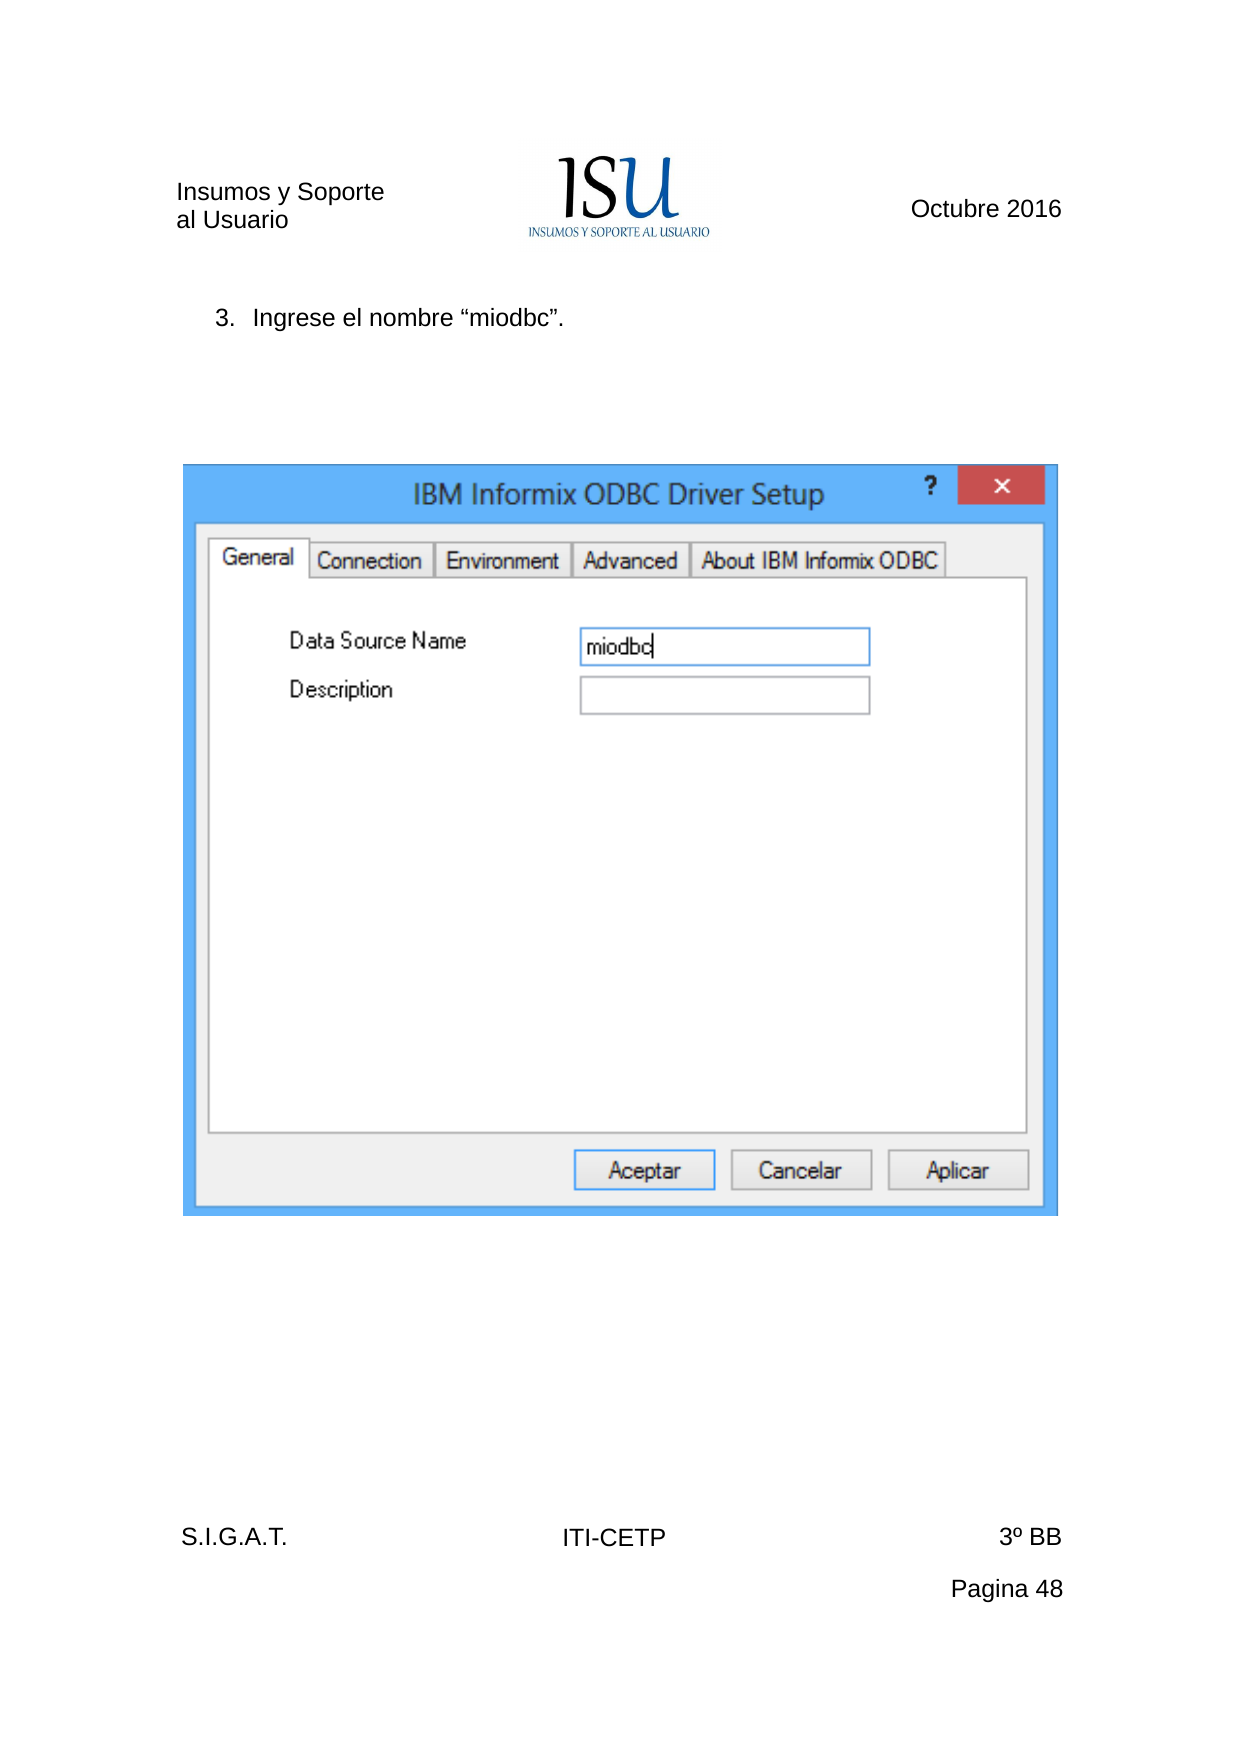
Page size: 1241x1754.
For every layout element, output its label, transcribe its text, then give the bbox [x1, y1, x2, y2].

list [215, 260, 1063, 288]
picture [517, 138, 723, 252]
list Ingrese el nombre “miodbc”. [215, 303, 1063, 1460]
